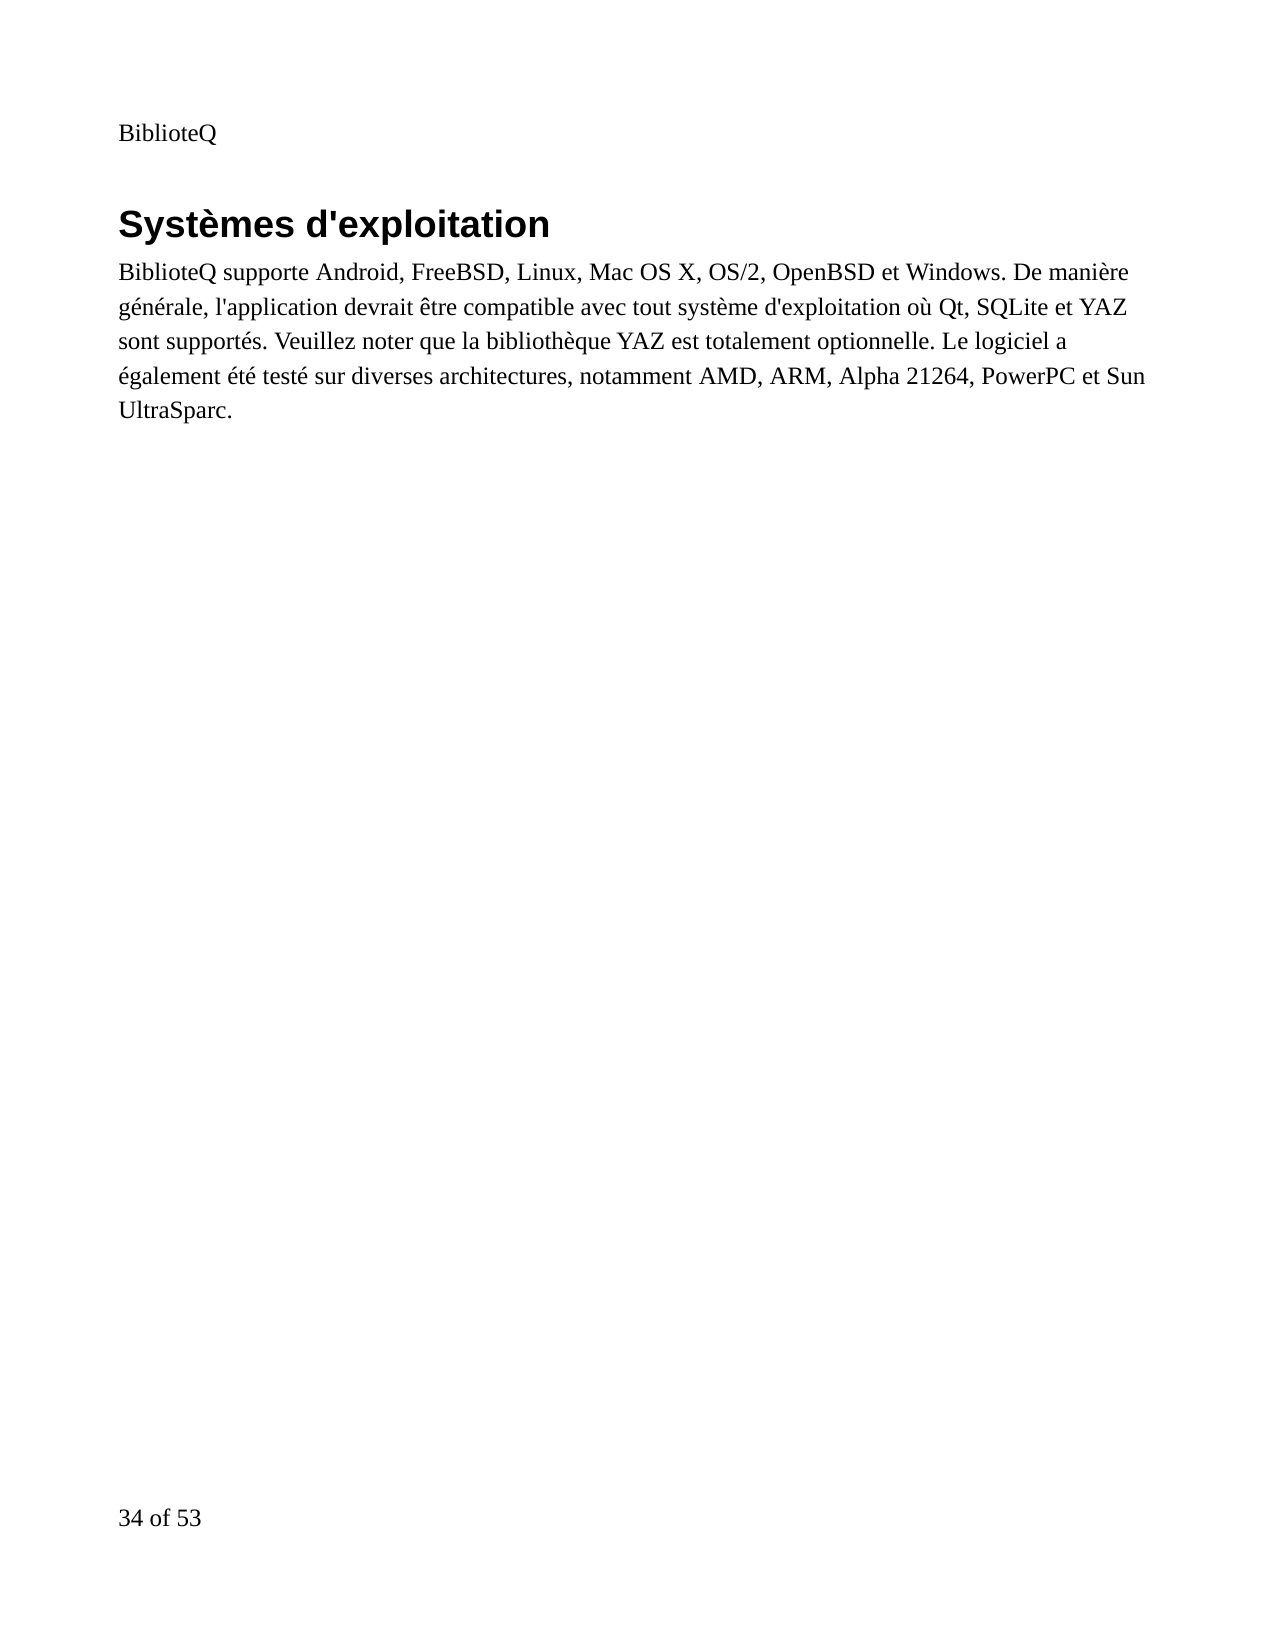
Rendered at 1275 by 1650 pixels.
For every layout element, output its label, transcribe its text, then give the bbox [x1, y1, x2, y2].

subtitle Systèmes d'exploitation [118, 201, 1157, 245]
text BiblioteQ supporte Android, FreeBSD, Linux, Mac OS X, OS/2, OpenBSD et Windows. De manière générale, l'application devrait être compatible avec tout système d'exploitation où Qt, SQLite et YAZ sont supportés. Veuillez noter que la bibliothèque YAZ est totalement optionnelle. Le logiciel a également été testé sur diverses architectures, notamment AMD, ARM, Alpha 21264, PowerPC et Sun UltraSparc. [118, 257, 1157, 424]
